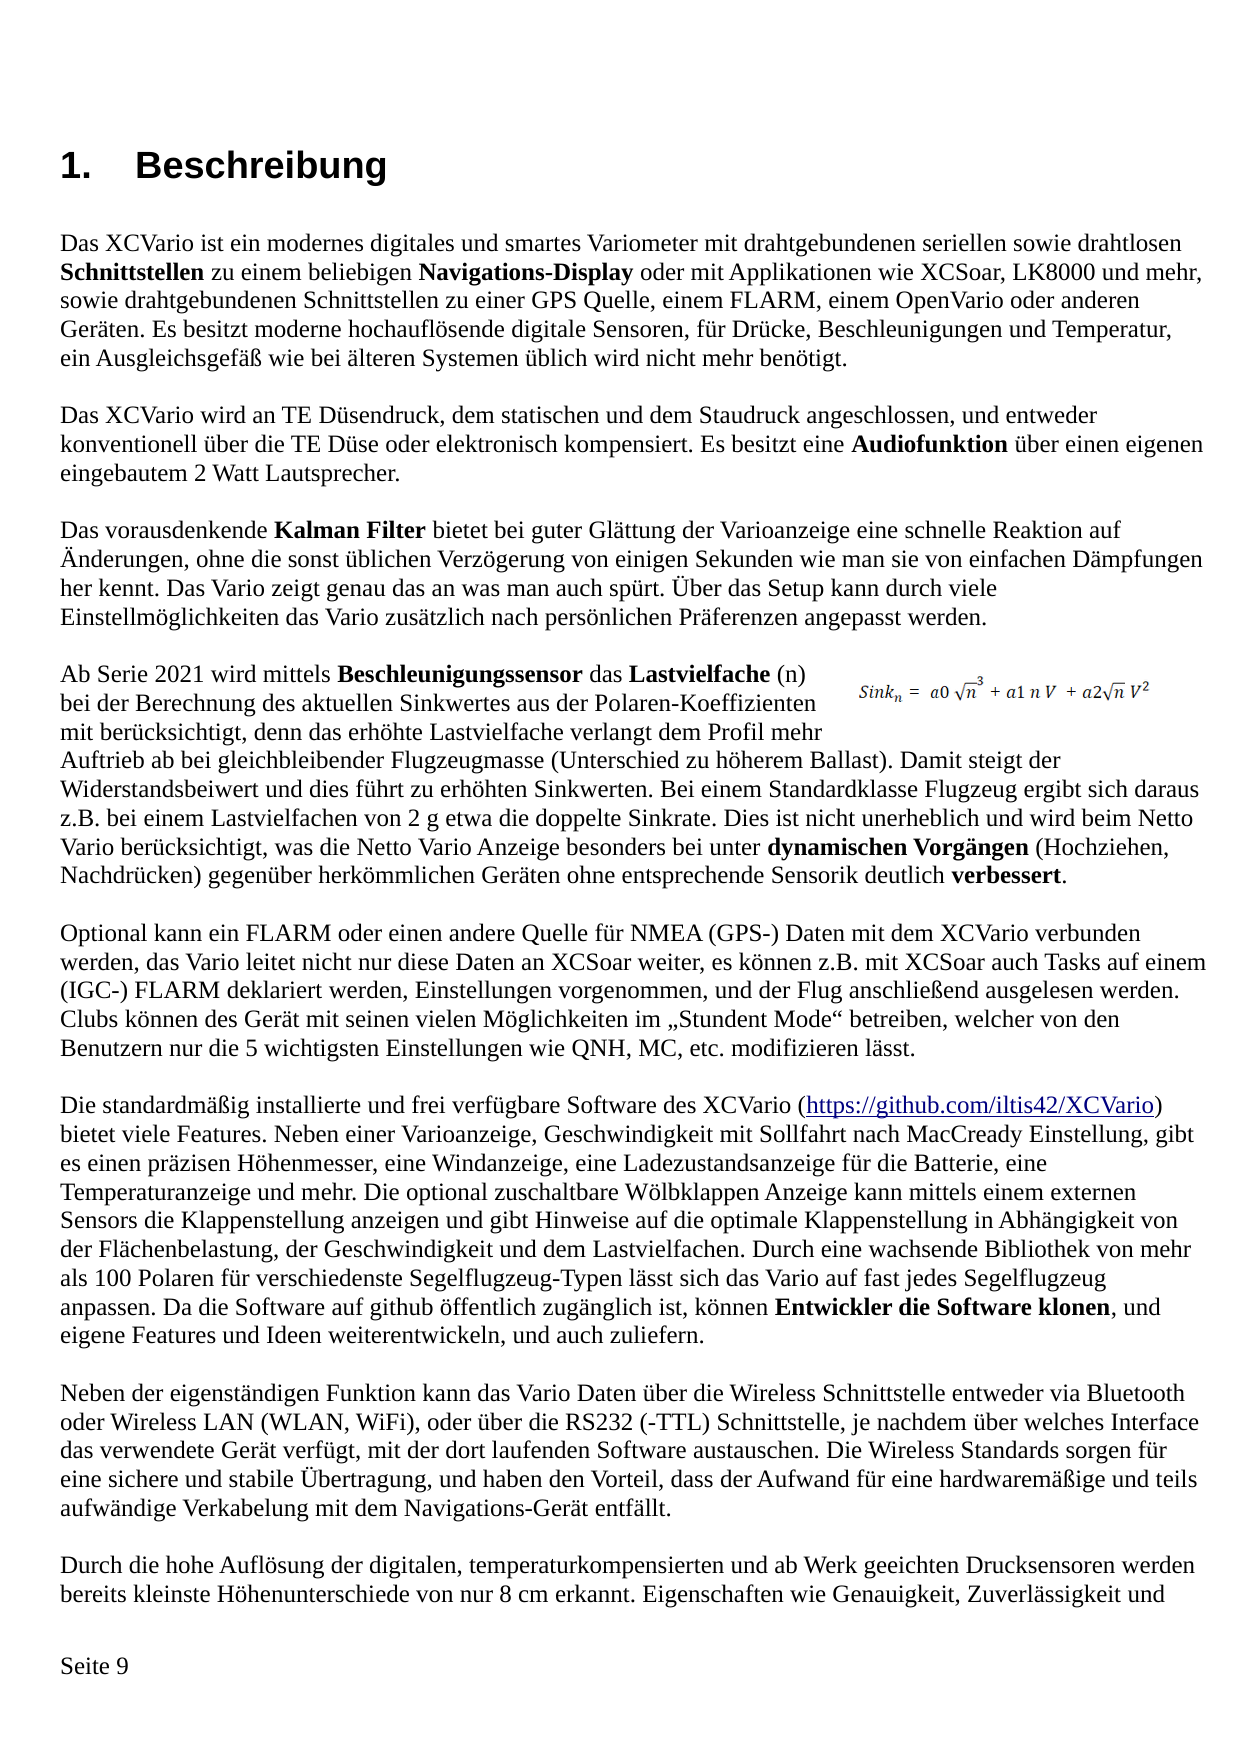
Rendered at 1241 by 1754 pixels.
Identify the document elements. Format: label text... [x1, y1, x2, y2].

text Das vorausdenkende Kalman Filter bietet bei guter Glättung der Varioanzeige eine schnelle Reaktion auf Änderungen, ohne die sonst üblichen Verzögerung von einigen Sekunden wie man sie von einfachen Dämpfungen her kennt. Das Vario zeigt genau das an was man auch spürt. Über das Setup kann durch viele Einstellmöglichkeiten das Vario zusätzlich nach persönlichen Präferenzen angepasst werden. [60, 516, 1207, 631]
text Ab Serie 2021 wird mittels Beschleunigungssensor das Lastvielfache (n) bei der Berechnung des aktuellen Sinkwertes aus der Polaren-Koeffizienten mit berücksichtigt, denn das erhöhte Lastvielfache verlangt dem Profil mehr Auftrieb ab bei gleichbleibender Flugzeugmasse (Unterschied zu höherem Ballast). Damit steigt der Widerstandsbeiwert und dies führt zu erhöhten Sinkwerten. Bei einem Standardklasse Flugzeug ergibt sich daraus z.B. bei einem Lastvielfachen von 2 g etwa die doppelte Sinkrate. Dies ist nicht unerheblich und wird beim Netto Vario berücksichtigt, was die Netto Vario Anzeige besonders bei unter dynamischen Vorgängen (Hochziehen, Nachdrücken) gegenüber herkömmlichen Geräten ohne entsprechende Sensorik deutlich verbessert. [60, 659, 1207, 889]
text Die standardmäßig installierte und frei verfügbare Software des XCVario (https://github.com/iltis42/XCVario) bietet viele Features. Neben einer Varioanzeige, Geschwindigkeit mit Sollfahrt nach MacCready Einstellung, gibt es einen präzisen Höhenmesser, eine Windanzeige, eine Ladezustandsanzeige für die Batterie, eine Temperaturanzeige und mehr. Die optional zuschaltbare Wölbklappen Anzeige kann mittels einem externen Sensors die Klappenstellung anzeigen und gibt Hinweise auf die optimale Klappenstellung in Abhängigkeit von der Flächenbelastung, der Geschwindigkeit und dem Lastvielfachen. Durch eine wachsende Bibliothek von mehr als 100 Polaren für verschiedenste Segelflugzeug-Typen lässt sich das Vario auf fast jedes Segelflugzeug anpassen. Da die Software auf github öffentlich zugänglich ist, können Entwickler die Software klonen, und eigene Features und Ideen weiterentwickeln, und auch zuliefern. [60, 1091, 1207, 1349]
text Das XCVario ist ein modernes digitales und smartes Variometer mit drahtgebundenen seriellen sowie drahtlosen Schnittstellen zu einem beliebigen Navigations-Display oder mit Applikationen wie XCSoar, LK8000 und mehr, sowie drahtgebundenen Schnittstellen zu einer GPS Quelle, einem FLARM, einem OpenVario oder anderen Geräten. Es besitzt moderne hochauflösende digitale Sensoren, für Drücke, Beschleunigungen und Temperatur, ein Ausgleichsgefäß wie bei älteren Systemen üblich wird nicht mehr benötigt. [60, 228, 1207, 372]
text Optional kann ein FLARM oder einen andere Quelle für NMEA (GPS-) Daten mit dem XCVario verbunden werden, das Vario leitet nicht nur diese Daten an XCSoar weiter, es können z.B. mit XCSoar auch Tasks auf einem (IGC-) FLARM deklariert werden, Einstellungen vorgenommen, und der Flug anschließend ausgelesen werden. Clubs können des Gerät mit seinen vielen Möglichkeiten im „Stundent Mode“ betreiben, welcher von den Benutzern nur die 5 wichtigsten Einstellungen wie QNH, MC, etc. modifizieren lässt. [60, 918, 1207, 1062]
text Durch die hohe Auflösung der digitalen, temperaturkompensierten und ab Werk geeichten Drucksensoren werden bereits kleinste Höhenunterschiede von nur 8 cm erkannt. Eigenschaften wie Genauigkeit, Zuverlässigkeit und [60, 1551, 1207, 1608]
text Das XCVario wird an TE Düsendruck, dem statischen und dem Staudruck angeschlossen, und entweder konventionell über die TE Düse oder elektronisch kompensiert. Es besitzt eine Audiofunktion über einen eigenen eingebautem 2 Watt Lautsprecher. [60, 401, 1207, 487]
text Neben der eigenständigen Funktion kann das Vario Daten über die Wireless Schnittstelle entweder via Bluetooth oder Wireless LAN (WLAN, WiFi), oder über die RS232 (-TTL) Schnittstelle, je nachdem über welches Interface das verwendete Gerät verfügt, mit der dort laufenden Software austauschen. Die Wireless Standards sorgen für eine sichere und stabile Übertragung, und haben den Vorteil, dass der Aufwand für eine hardwaremäßige und teils aufwändige Verkabelung mit dem Navigations-Gerät entfällt. [60, 1378, 1207, 1522]
subtitle Beschreibung [60, 143, 1207, 187]
picture [853, 665, 1184, 723]
